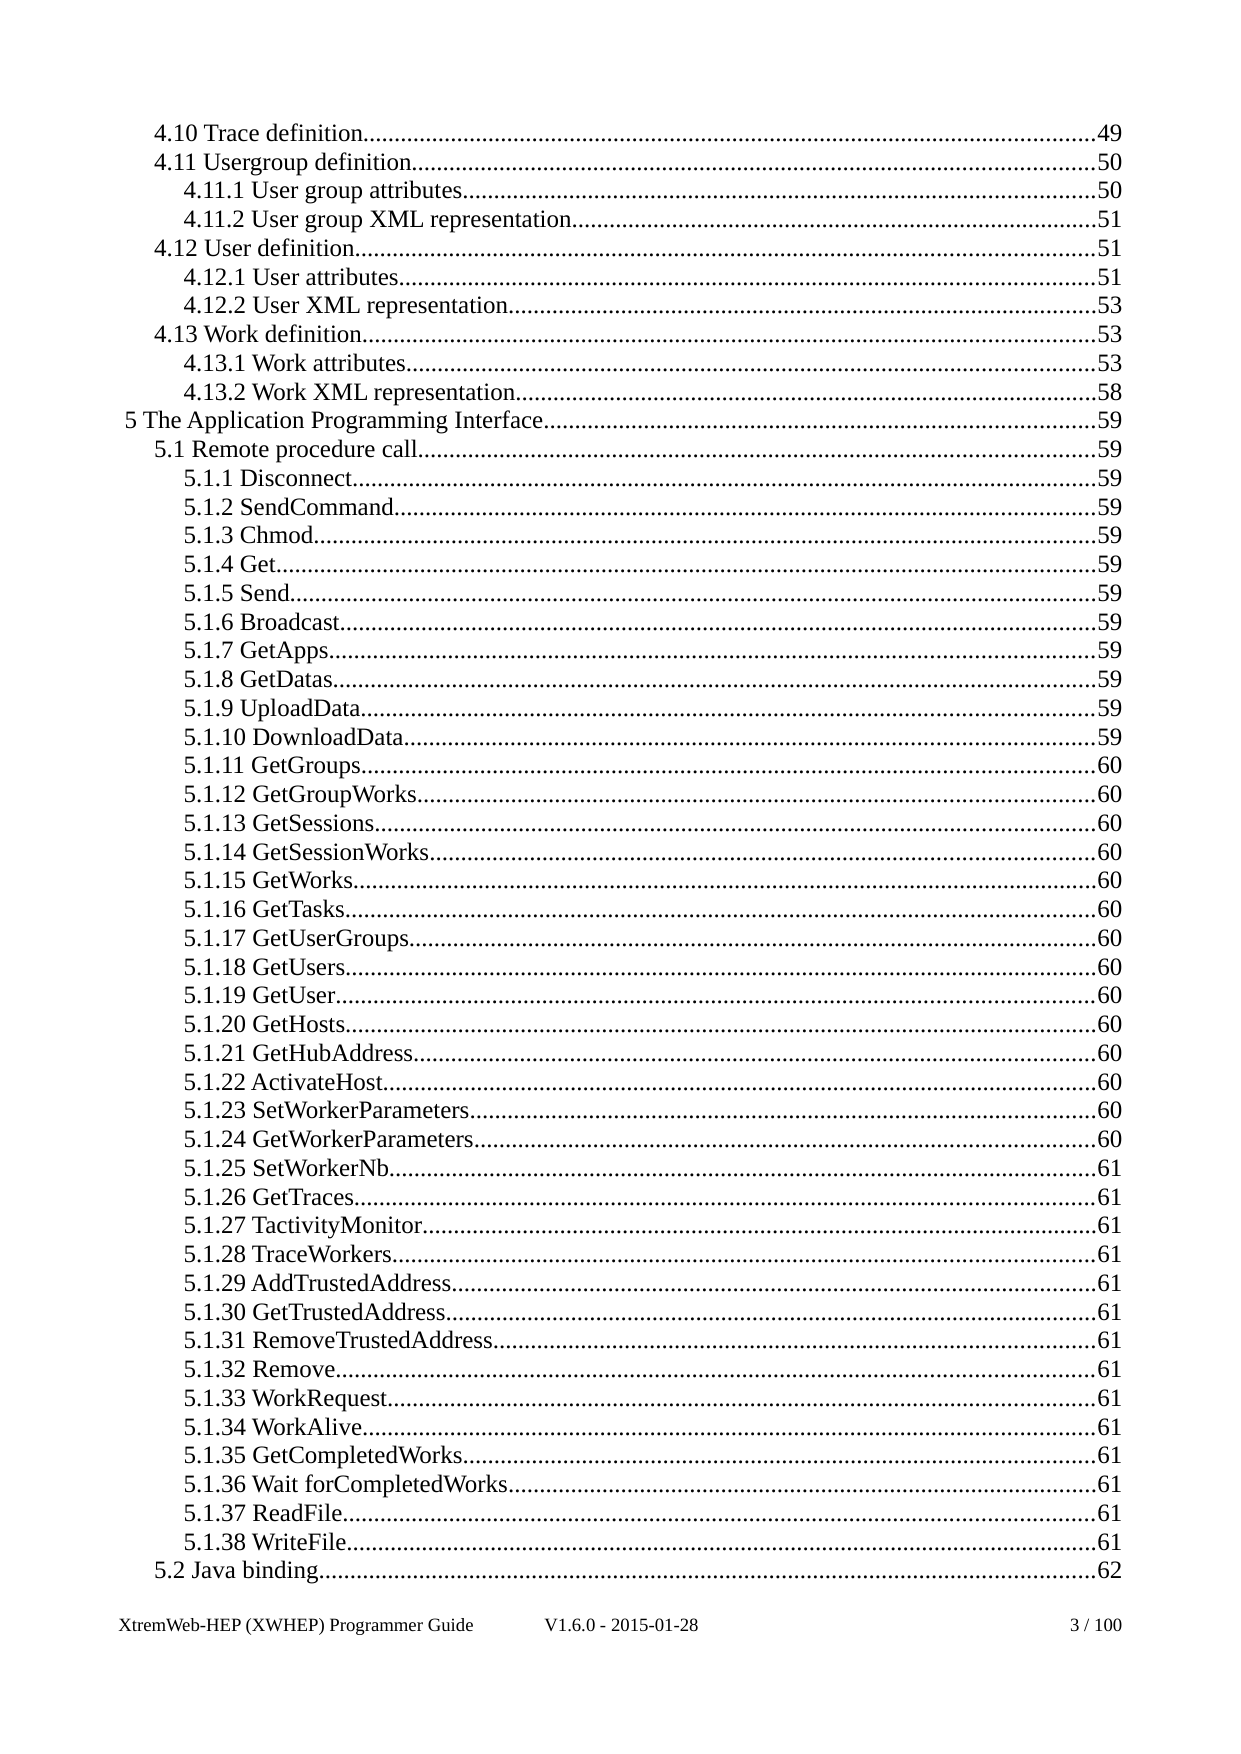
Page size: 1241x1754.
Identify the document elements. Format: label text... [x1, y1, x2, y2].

text 4.13 Work definition 53 [148, 319, 1122, 348]
text 5.1.19 GetUser 60 [177, 981, 1122, 1009]
text 5.1.18 GetUsers 60 [177, 952, 1122, 981]
text 5 The Application Programming Interface 59 [118, 406, 1122, 434]
text 5.1.21 GetHubAddress 60 [177, 1038, 1122, 1067]
text 5.1.12 GetGroupWorks 60 [177, 779, 1122, 808]
text 4.11 Usergroup definition 50 [148, 147, 1122, 176]
text 5.1.37 ReadFile 61 [177, 1498, 1122, 1527]
text 5.1.22 ActivateHost 60 [177, 1067, 1122, 1096]
text 5.1.3 Chmod 59 [177, 521, 1122, 549]
text 5.1.20 GetHosts 60 [177, 1009, 1122, 1038]
text 4.10 Trace definition 49 [148, 118, 1122, 147]
text 5.1.33 WorkRequest 61 [177, 1383, 1122, 1412]
text 5.1 Remote procedure call 59 [148, 434, 1122, 463]
text 5.1.7 GetApps 59 [177, 636, 1122, 664]
text 4.11.1 User group attributes 50 [177, 176, 1122, 204]
text 4.12.2 User XML representation 53 [177, 291, 1122, 319]
text 4.13.1 Work attributes 53 [177, 348, 1122, 377]
text 5.1.24 GetWorkerParameters 60 [177, 1124, 1122, 1153]
text 5.1.10 DownloadData 59 [177, 722, 1122, 751]
text 5.1.9 UploadData 59 [177, 693, 1122, 722]
text 5.1.38 WriteFile 61 [177, 1527, 1122, 1556]
text 5.1.31 RemoveTrustedAddress 61 [177, 1326, 1122, 1354]
text 5.1.35 GetCompletedWorks 61 [177, 1441, 1122, 1469]
text 5.1.34 WorkAlive 61 [177, 1412, 1122, 1441]
text 5.1.13 GetSessions 60 [177, 808, 1122, 837]
text 4.11.2 User group XML representation 51 [177, 204, 1122, 233]
text 4.13.2 Work XML representation 58 [177, 377, 1122, 406]
text 5.1.23 SetWorkerParameters 60 [177, 1096, 1122, 1124]
text 4.12 User definition 51 [148, 233, 1122, 262]
text 5.1.1 Disconnect 59 [177, 463, 1122, 492]
text 5.1.16 GetTasks 60 [177, 894, 1122, 923]
text 5.1.2 SendCommand 59 [177, 492, 1122, 521]
text 5.1.6 Broadcast 59 [177, 607, 1122, 636]
text 5.1.28 TraceWorkers 61 [177, 1239, 1122, 1268]
text 5.1.11 GetGroups 60 [177, 751, 1122, 779]
text 5.2 Java binding 62 [148, 1556, 1122, 1584]
text 4.12.1 User attributes 51 [177, 262, 1122, 291]
text 5.1.25 SetWorkerNb 61 [177, 1153, 1122, 1182]
text 5.1.17 GetUserGroups 60 [177, 923, 1122, 952]
text 5.1.36 Wait forCompletedWorks 61 [177, 1469, 1122, 1498]
text 5.1.32 Remove 61 [177, 1354, 1122, 1383]
text 5.1.30 GetTrustedAddress 61 [177, 1297, 1122, 1326]
text 5.1.14 GetSessionWorks 60 [177, 837, 1122, 866]
text 5.1.15 GetWorks 60 [177, 866, 1122, 894]
text 5.1.26 GetTraces 61 [177, 1182, 1122, 1211]
text 5.1.5 Send 59 [177, 578, 1122, 607]
text 5.1.4 Get 59 [177, 549, 1122, 578]
text 5.1.29 AddTrustedAddress 61 [177, 1268, 1122, 1297]
text 5.1.27 TactivityMonitor 61 [177, 1211, 1122, 1239]
text 5.1.8 GetDatas 59 [177, 664, 1122, 693]
